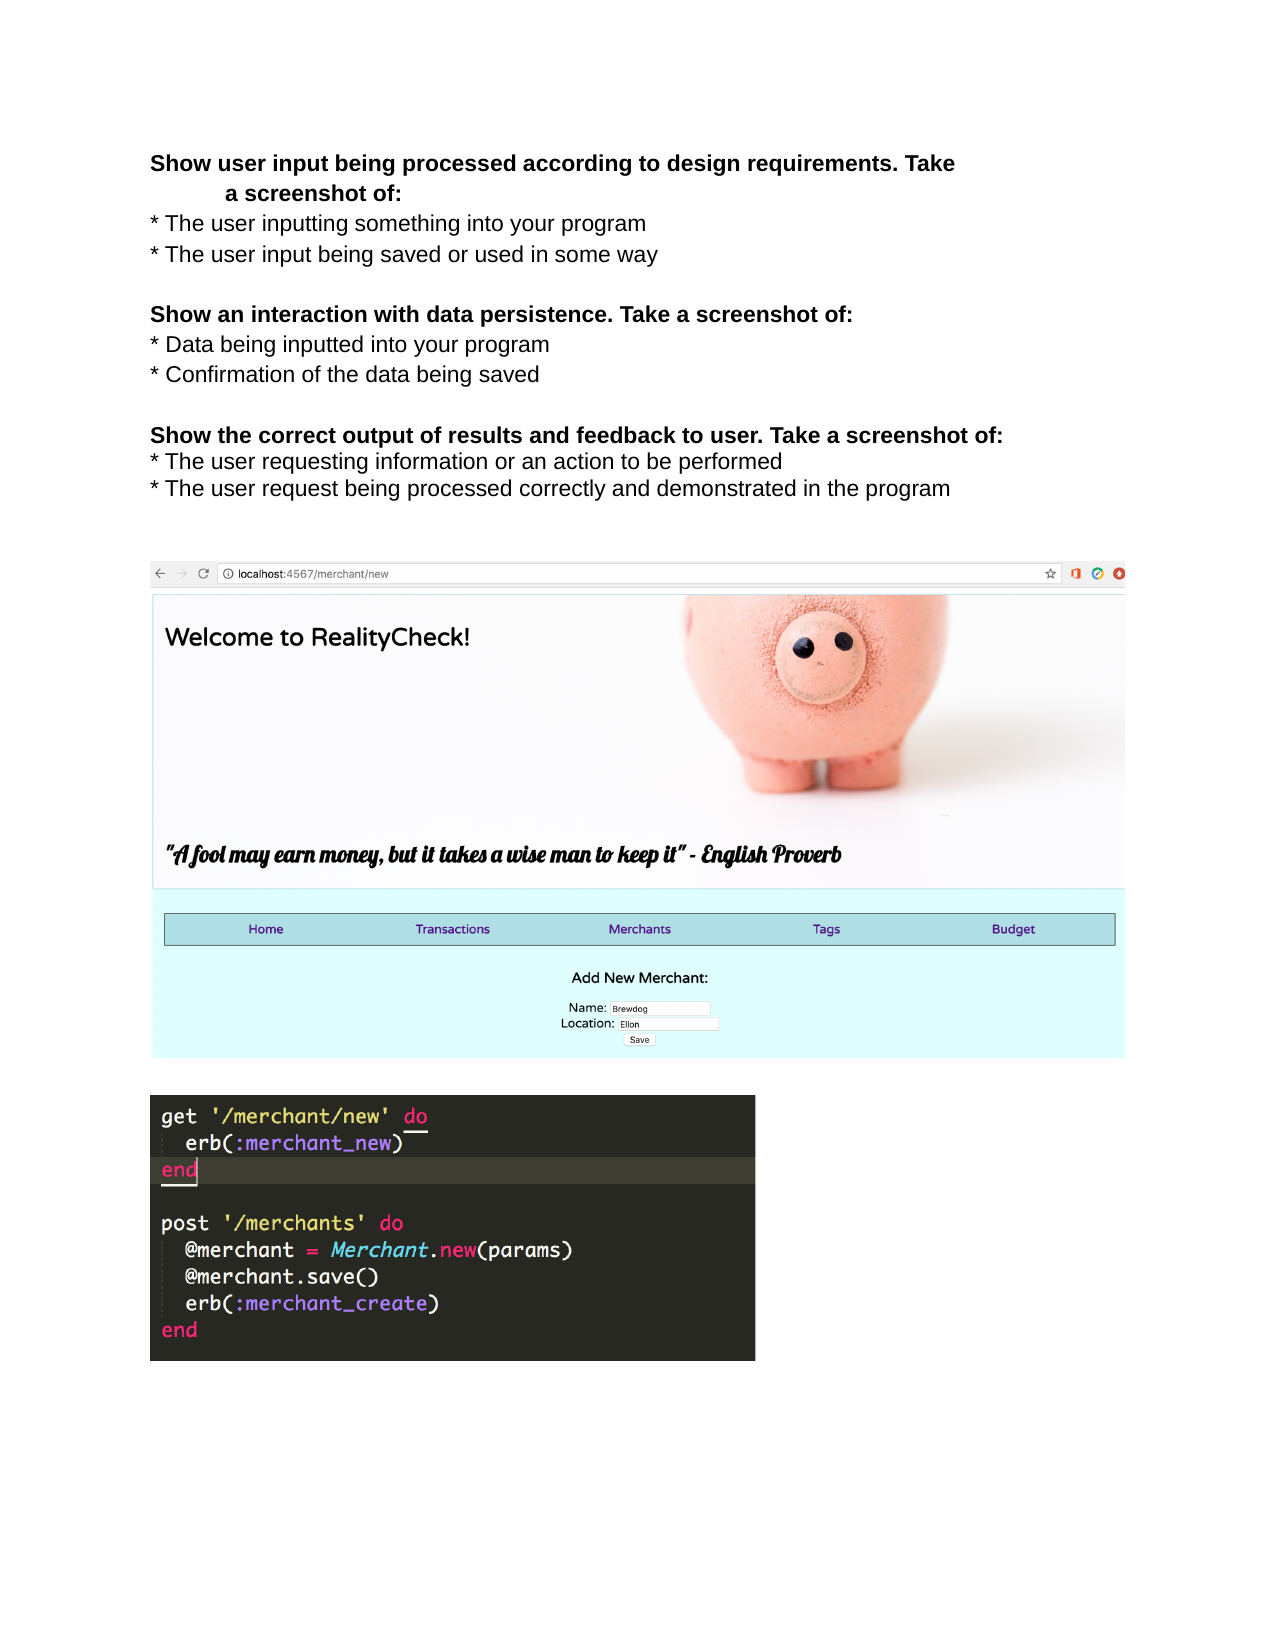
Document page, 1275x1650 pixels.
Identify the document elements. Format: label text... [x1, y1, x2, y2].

text Show an interaction with data persistence. Take a screenshot of: [150, 301, 1125, 327]
picture [150, 1095, 756, 1361]
text * Confirmation of the data being saved [150, 361, 1125, 388]
text Show user input being processed according to design requirements. Take a screenshot of: [150, 150, 1125, 207]
text * The user input being saved or used in some way [150, 241, 1125, 267]
text * The user inputting something into your program [150, 210, 1125, 237]
text Show the correct output of results and feedback to user. Take a screenshot of: [150, 422, 1125, 448]
picture [150, 561, 1125, 1062]
text * The user requesting information or an action to be performed [150, 448, 1125, 474]
text * Data being inputted into your program [150, 331, 1125, 358]
text * The user request being processed correctly and demonstrated in the program [150, 474, 1125, 501]
